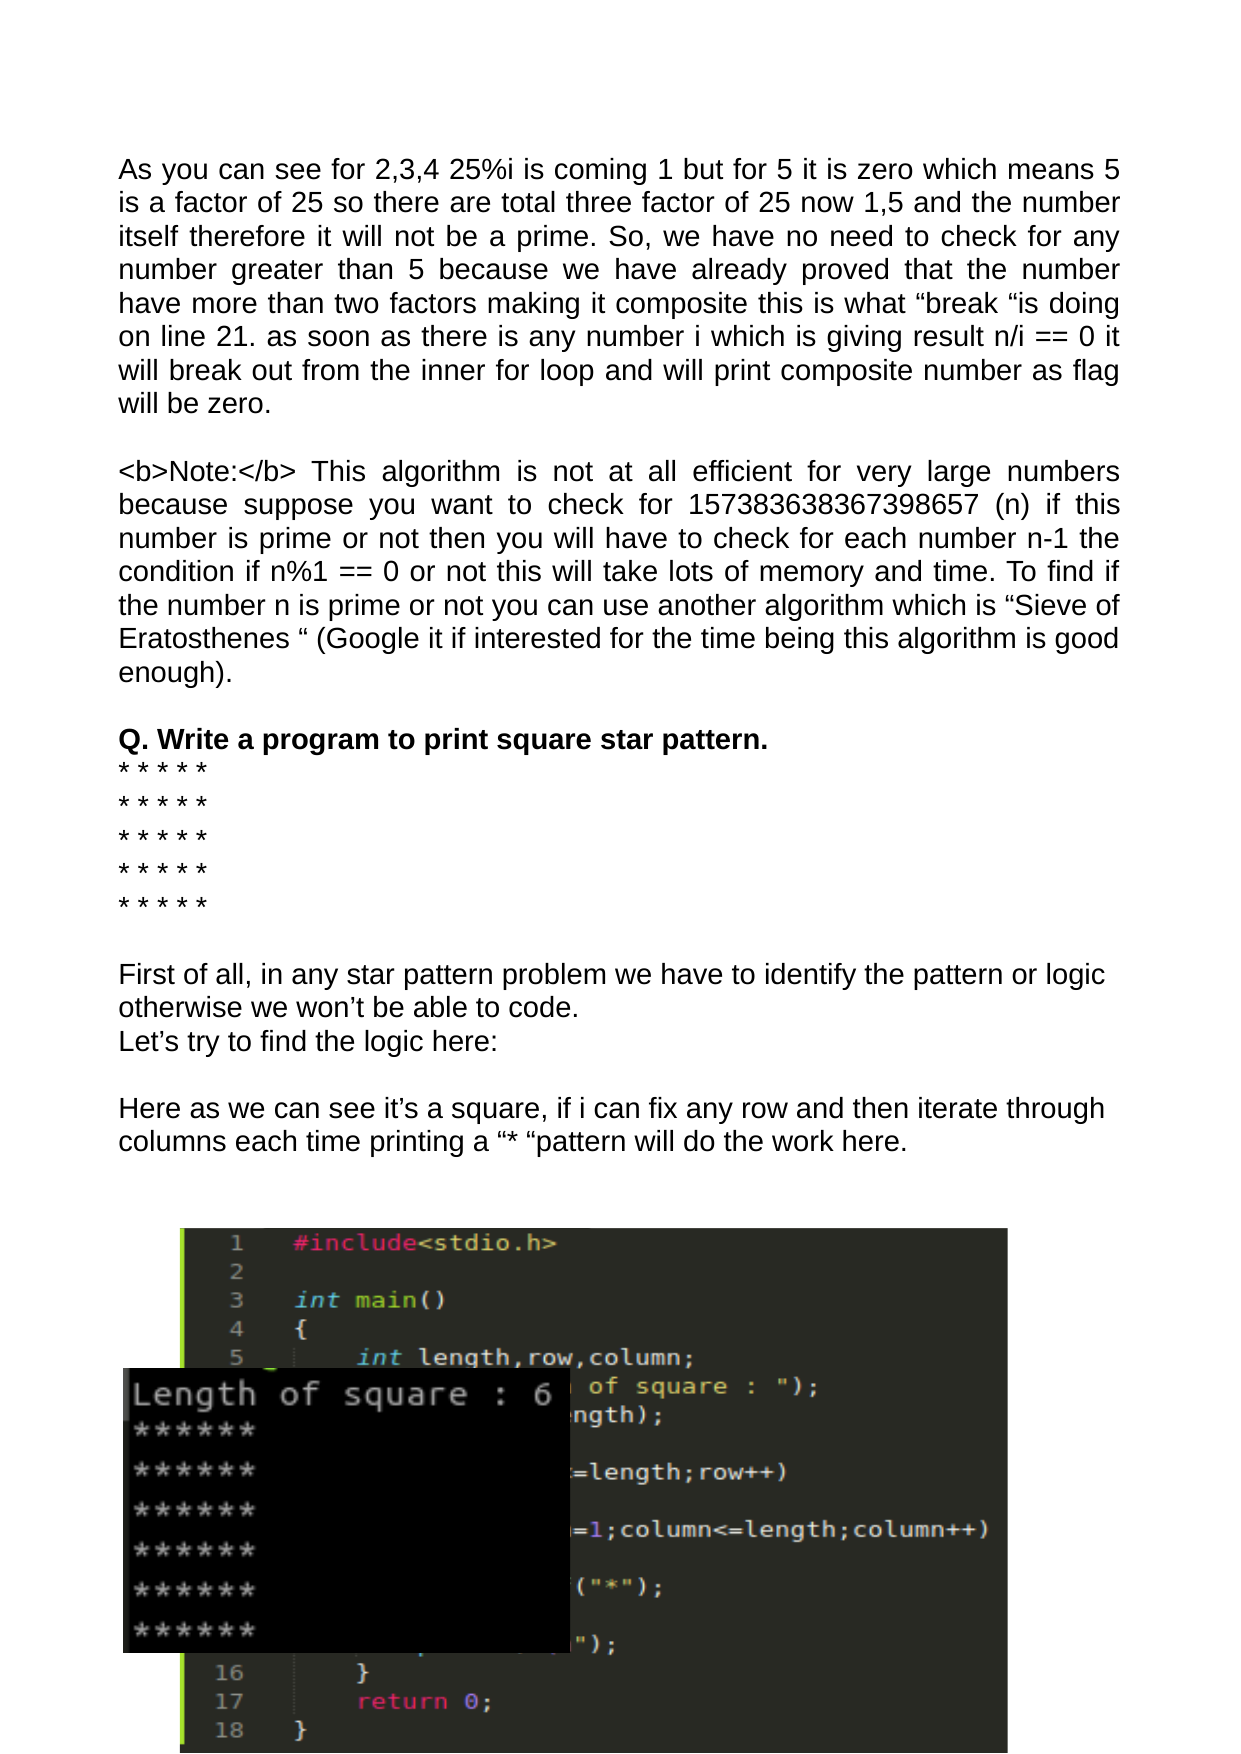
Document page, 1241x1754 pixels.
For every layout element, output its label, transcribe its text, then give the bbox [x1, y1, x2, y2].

text <b>Note:</b> This algorithm is not at all efficient for very large numbers because suppose you want to check for 157383638367398657 (n) if this number is prime or not then you will have to check for each number n-1 the condition if n%1 == 0 or not this will take lots of memory and time. To find if the number n is prime or not you can use another algorithm which is “Sieve of Eratosthenes “ (Google it if interested for the time being this algorithm is good enough). [118, 453, 1122, 688]
text * * * * * [118, 856, 1122, 889]
text * * * * * [118, 755, 1122, 789]
text * * * * * [118, 822, 1122, 856]
text As you can see for 2,3,4 25%i is coming 1 but for 5 it is zero which means 5 is a factor of 25 so there are total three factor of 25 now 1,5 and the number itself therefore it will not be a prime. So, we have no need to check for any number greater than 5 because we have already proved that the number have more than two factors making it composite this is what “break “is doing on line 21. as soon as there is any number i which is giving result n/i == 0 it will break out from the inner for loop and will print composite number as flag will be zero. [118, 152, 1122, 420]
text * * * * * [118, 889, 1122, 923]
text Let’s try to find the logic here: [118, 1024, 1122, 1057]
text Q. Write a program to print square star pattern. [118, 722, 1122, 755]
text First of all, in any star pattern problem we have to identify the pattern or logic otherwise we won’t be able to code. [118, 957, 1122, 1024]
text * * * * * [118, 789, 1122, 822]
text Here as we can see it’s a square, if i can fix any row and then iterate through columns each time printing a “* “pattern will do the work here. [118, 1091, 1122, 1158]
